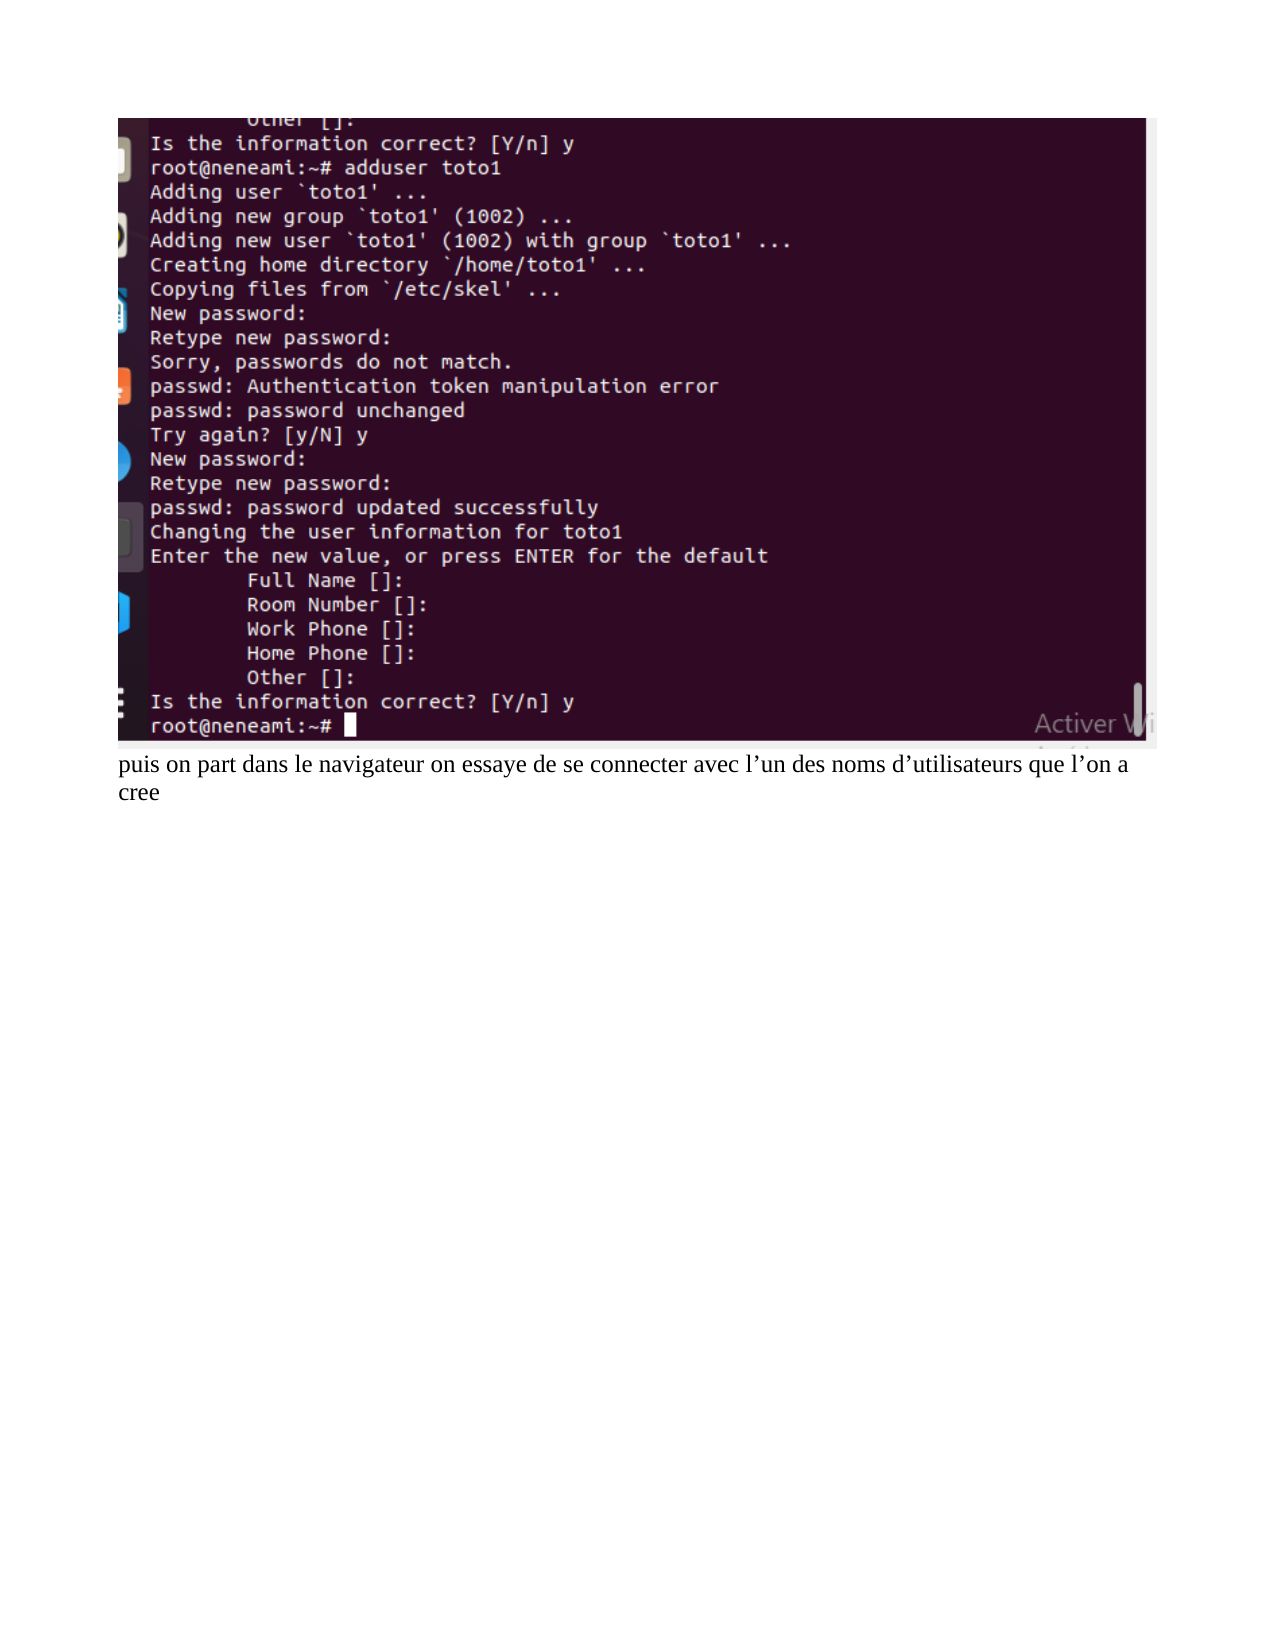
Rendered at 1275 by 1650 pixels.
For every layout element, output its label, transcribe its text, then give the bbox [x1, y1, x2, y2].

picture [118, 118, 1157, 749]
text puis on part dans le navigateur on essaye de se connecter avec l’un des noms d’utilisateurs que l’on a cree [118, 749, 1157, 806]
